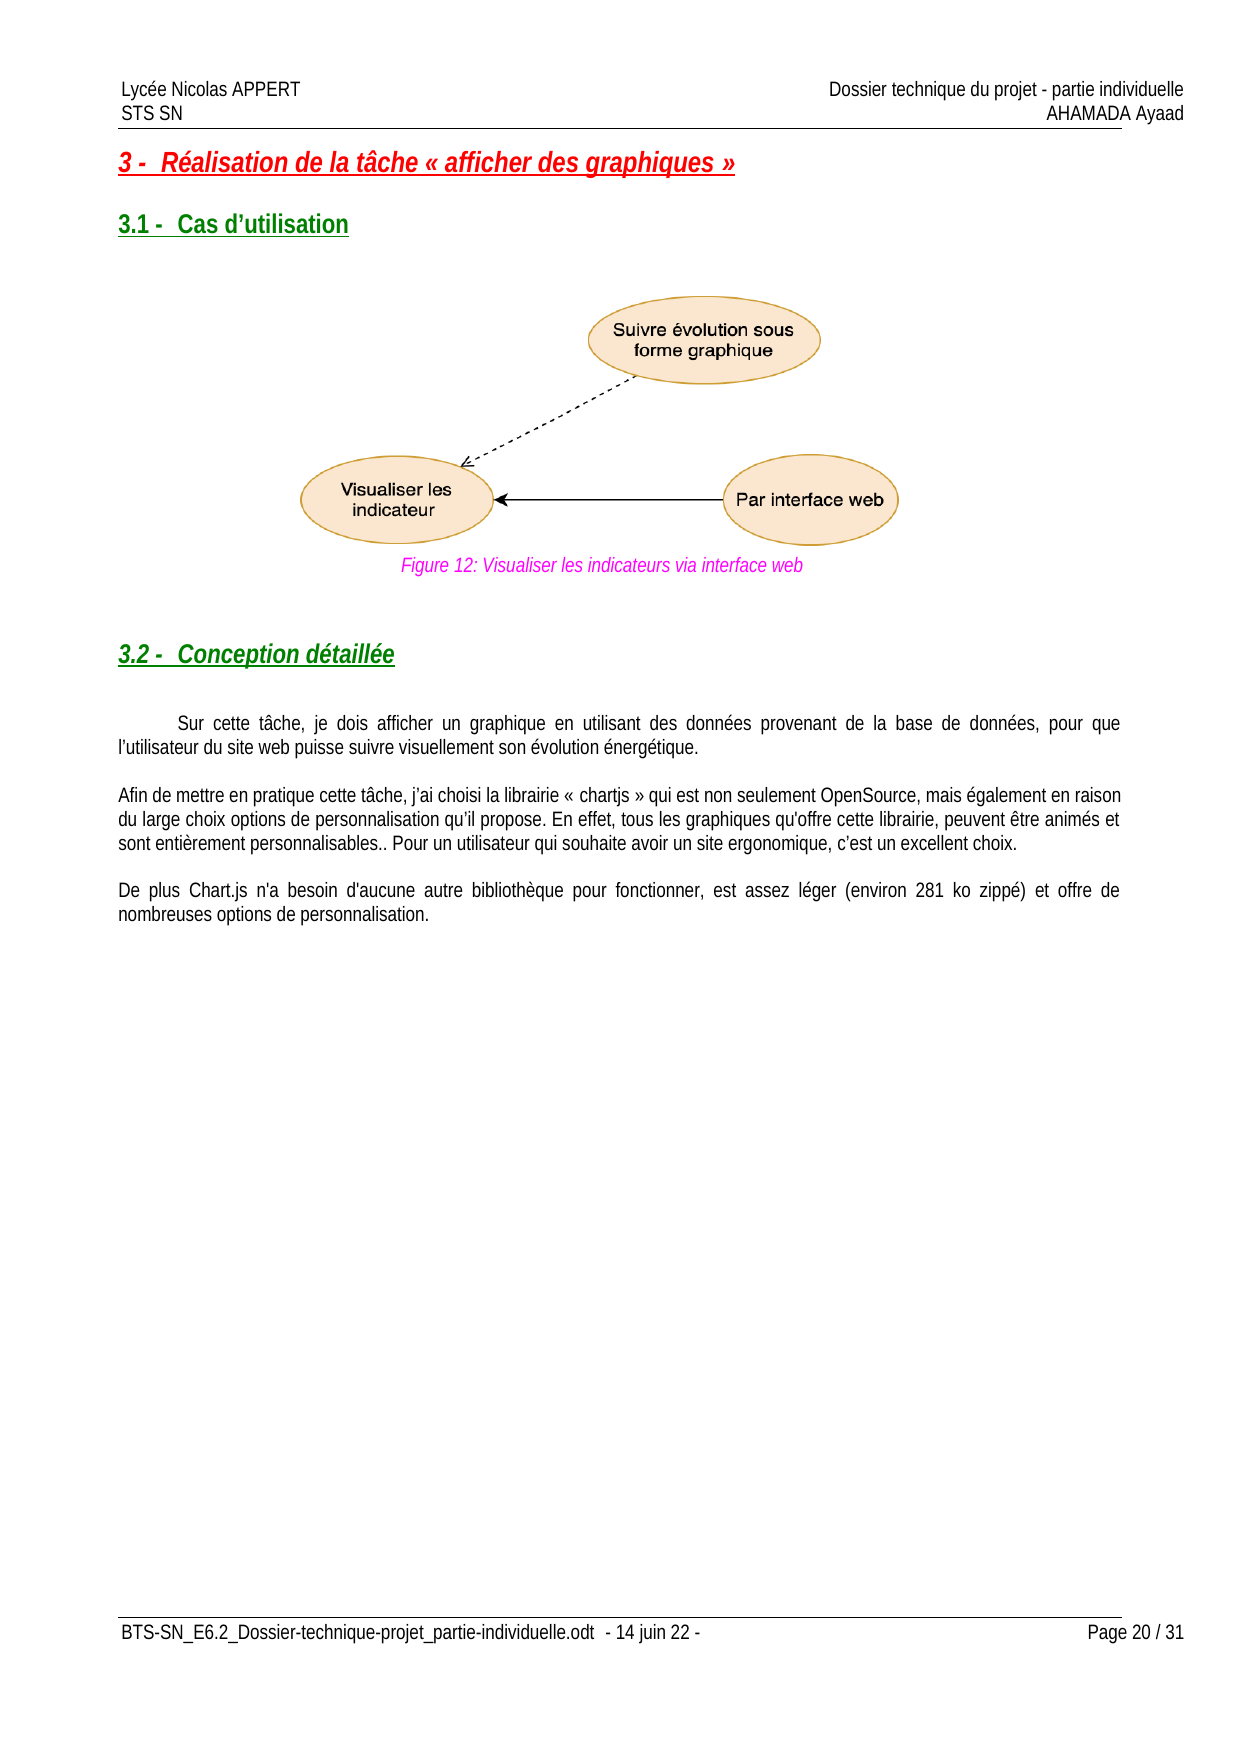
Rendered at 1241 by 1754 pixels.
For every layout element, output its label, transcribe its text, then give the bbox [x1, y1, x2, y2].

picture [300, 295, 900, 554]
subtitle Conception détaillée [118, 638, 1122, 669]
text Sur cette tâche, je dois afficher un graphique en utilisant des données provenant de la base de données, pour que l’utilisateur du site web puisse suivre visuellement son évolution énergétique. Afin de mettre en pratique cette tâche, j’ai choisi la librairie « chartjs » qui est non seulement OpenSource, mais également en raison du large choix options de personnalisation qu’il propose. En effet, tous les graphiques qu'offre cette librairie, peuvent être animés et sont entièrement personnalisables.. Pour un utilisateur qui souhaite avoir un site ergonomique, c’est un excellent choix. De plus Chart.js n'a besoin d'aucune autre bibliothèque pour fonctionner, est assez léger (environ 281 ko zippé) et offre de nombreuses options de personnalisation. [118, 687, 1122, 950]
subtitle Réalisation de la tâche « afficher des graphiques » [118, 145, 1122, 179]
text Figure 12: Visualiser les indicateurs via interface web [296, 295, 904, 577]
subtitle Cas d’utilisation [118, 208, 1122, 239]
